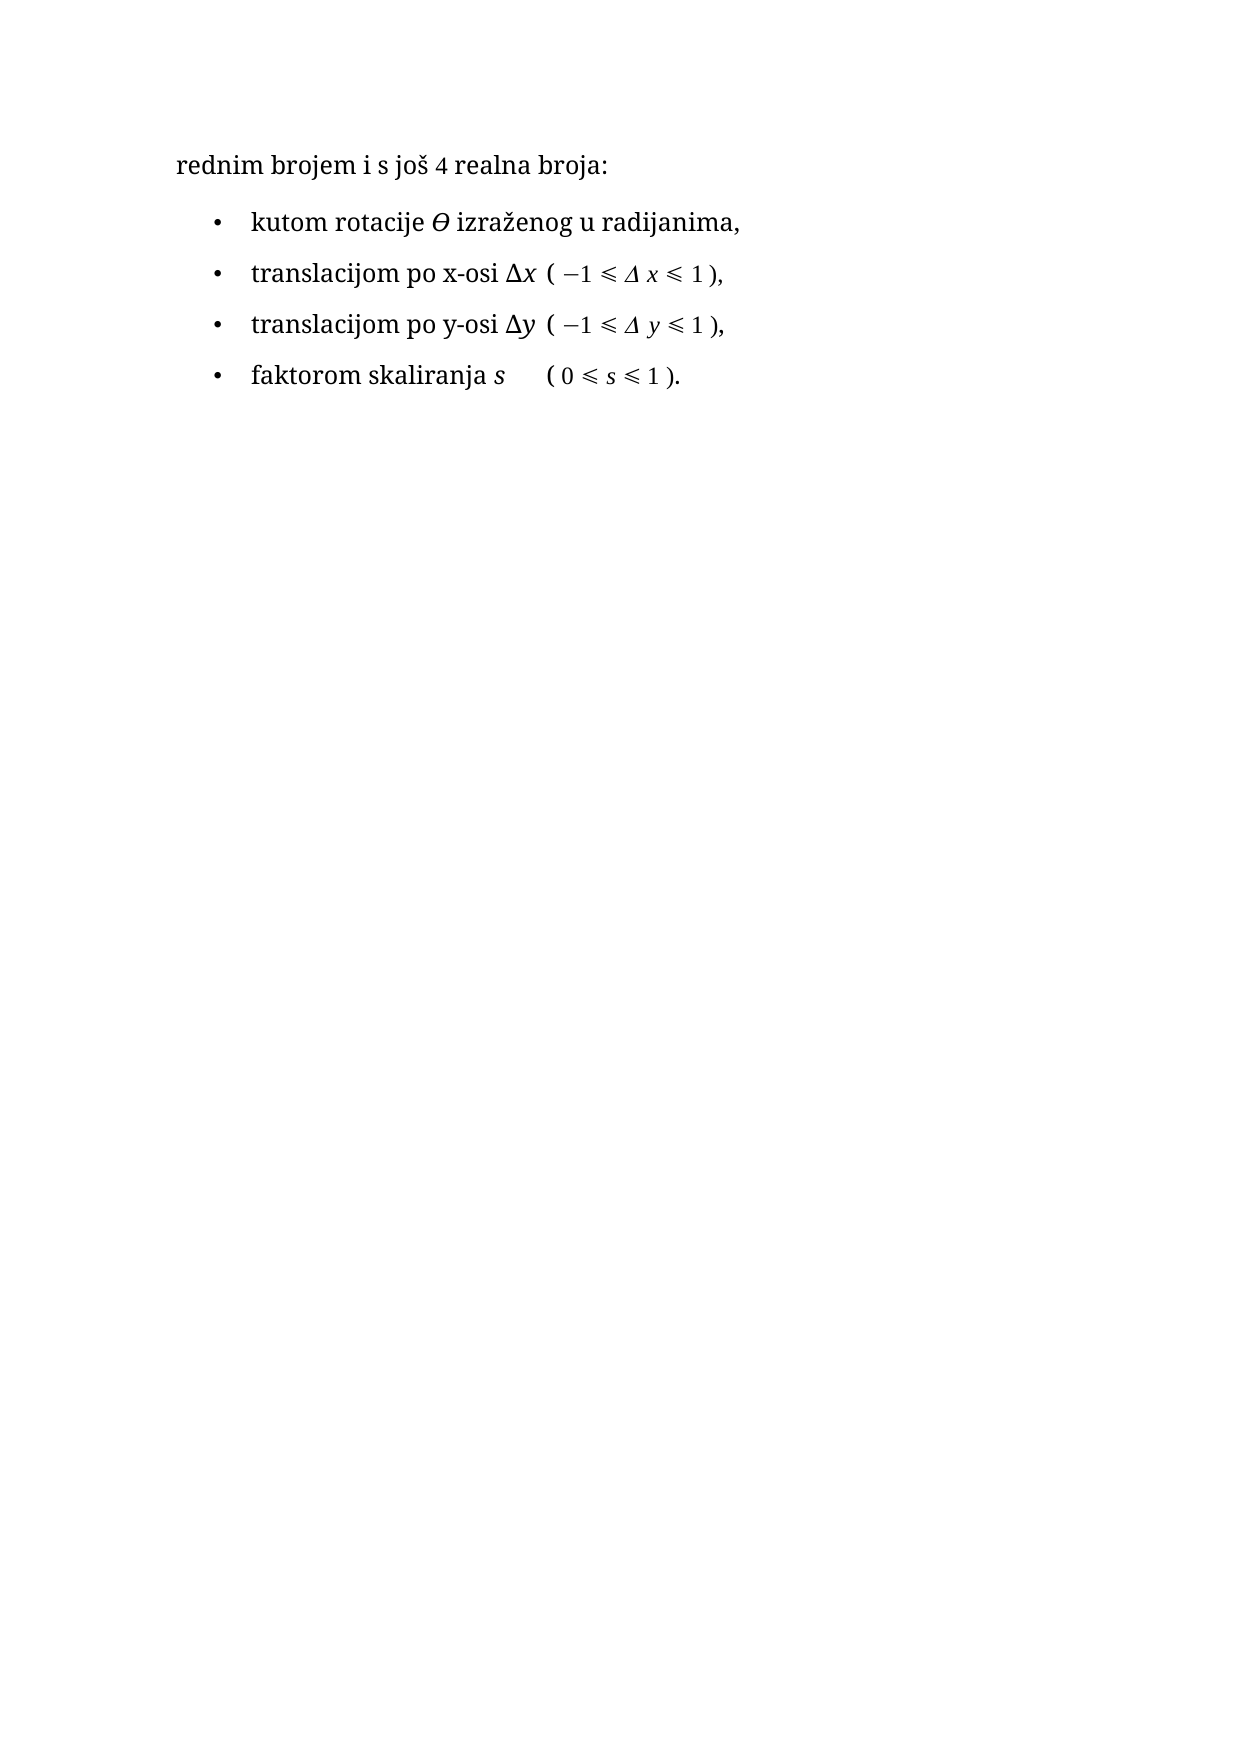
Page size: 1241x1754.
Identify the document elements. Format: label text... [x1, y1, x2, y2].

list kutom rotacije ϴ izraženog u radijanima, [213, 204, 1094, 239]
list translacijom po y-osi ∆y (), [213, 307, 1094, 341]
text rednim brojem i s još 4 realna broja: [176, 148, 1094, 182]
list translacijom po x-osi ∆x (), [213, 256, 1094, 290]
list faktorom skaliranja s (). [213, 358, 1094, 392]
